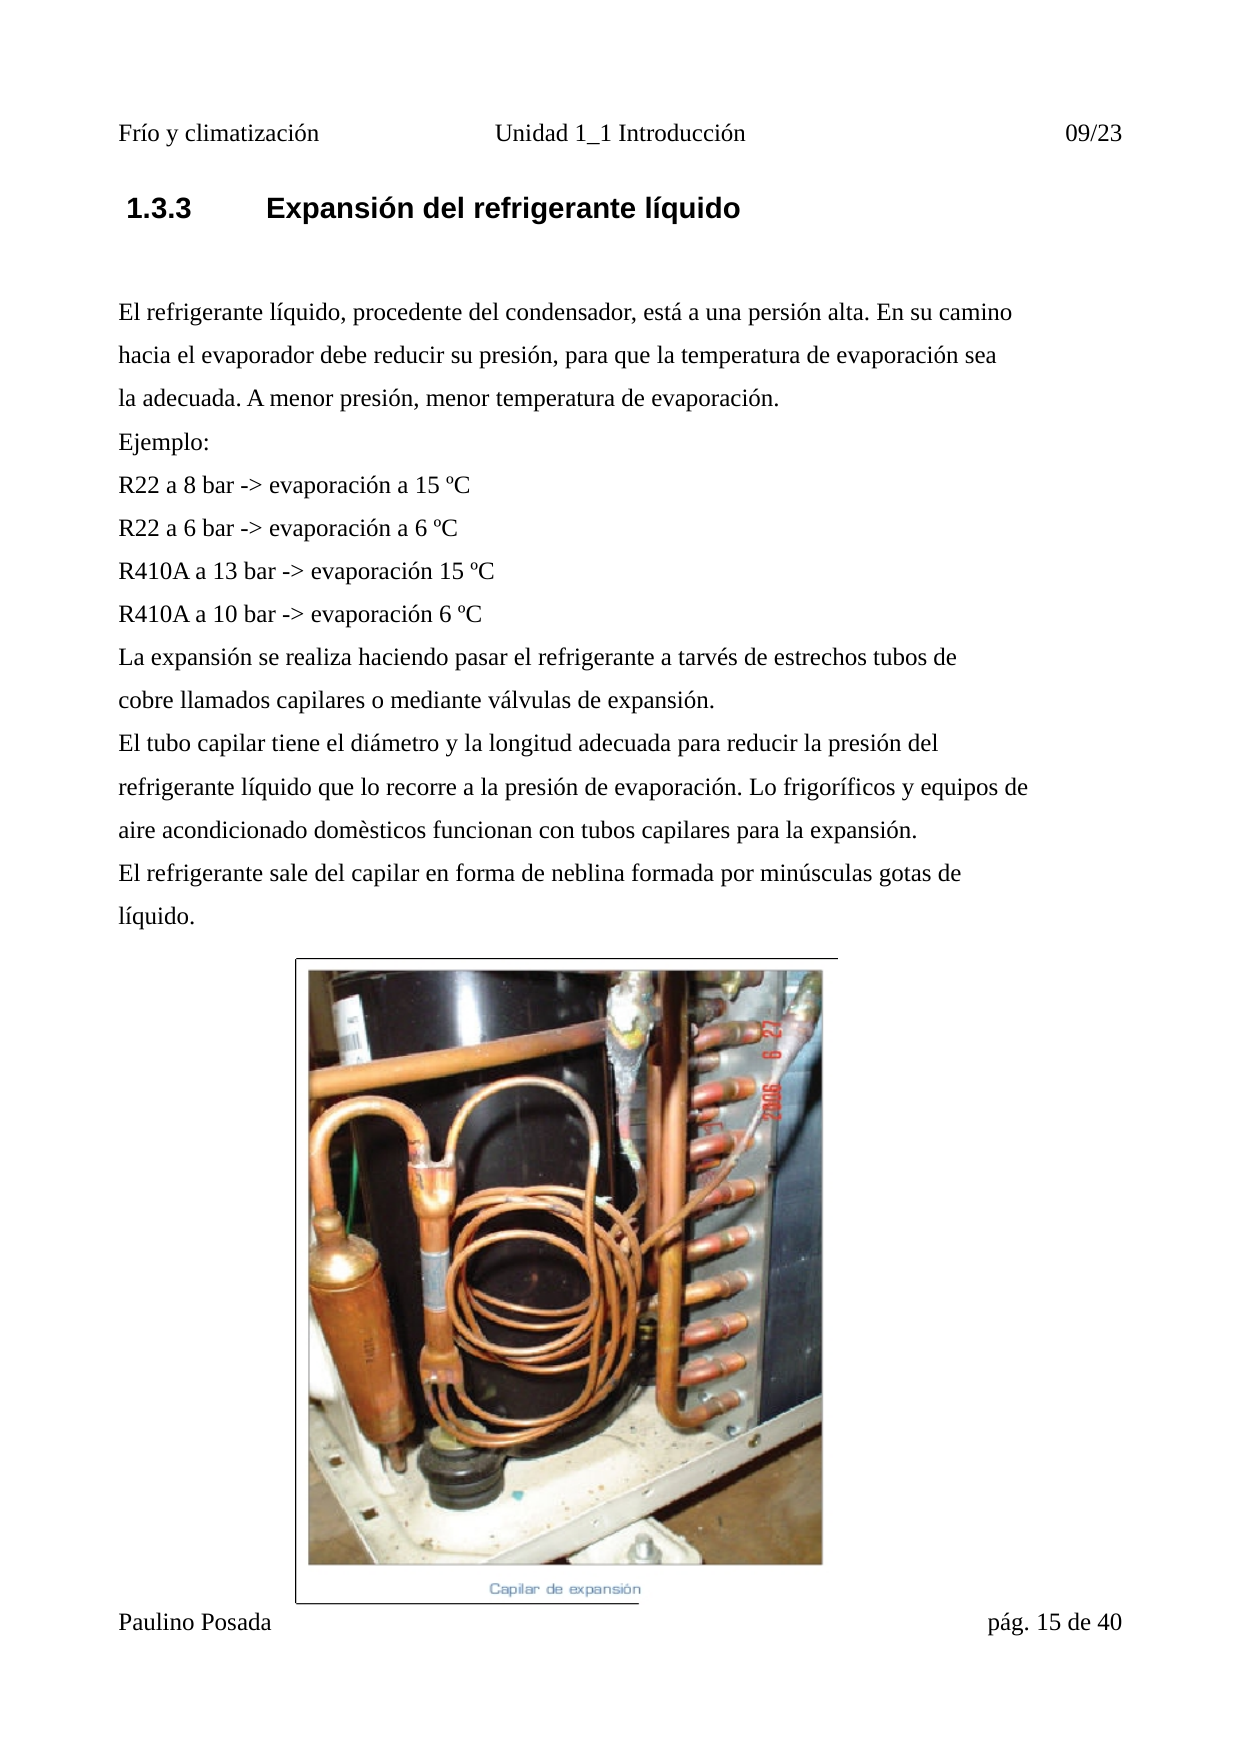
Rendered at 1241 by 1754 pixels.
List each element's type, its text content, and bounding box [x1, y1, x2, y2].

text El tubo capilar tiene el diámetro y la longitud adecuada para reducir la presión del [118, 728, 1122, 757]
text El refrigerante sale del capilar en forma de neblina formada por minúsculas gotas de [118, 858, 1122, 887]
text aire acondicionado domèsticos funcionan con tubos capilares para la expansión. [118, 815, 1122, 843]
text R22 a 6 bar -> evaporación a 6 ºC [118, 513, 1122, 542]
text hacia el evaporador debe reducir su presión, para que la temperatura de evaporación sea [118, 340, 1122, 369]
text La expansión se realiza haciendo pasar el refrigerante a tarvés de estrechos tubos de [118, 642, 1122, 671]
text Ejemplo: [118, 427, 1122, 455]
text El refrigerante líquido, procedente del condensador, está a una persión alta. En su camino [118, 297, 1122, 326]
text cobre llamados capilares o mediante válvulas de expansión. [118, 685, 1122, 714]
text R410A a 10 bar -> evaporación 6 ºC [118, 599, 1122, 628]
subtitle Expansión del refrigerante líquido [118, 191, 1122, 225]
text refrigerante líquido que lo recorre a la presión de evaporación. Lo frigoríficos y equipos de [118, 772, 1122, 800]
text la adecuada. A menor presión, menor temperatura de evaporación. [118, 383, 1122, 412]
picture [295, 958, 838, 1609]
text líquido. [118, 901, 1122, 930]
text R22 a 8 bar -> evaporación a 15 ºC [118, 470, 1122, 498]
text R410A a 13 bar -> evaporación 15 ºC [118, 556, 1122, 585]
